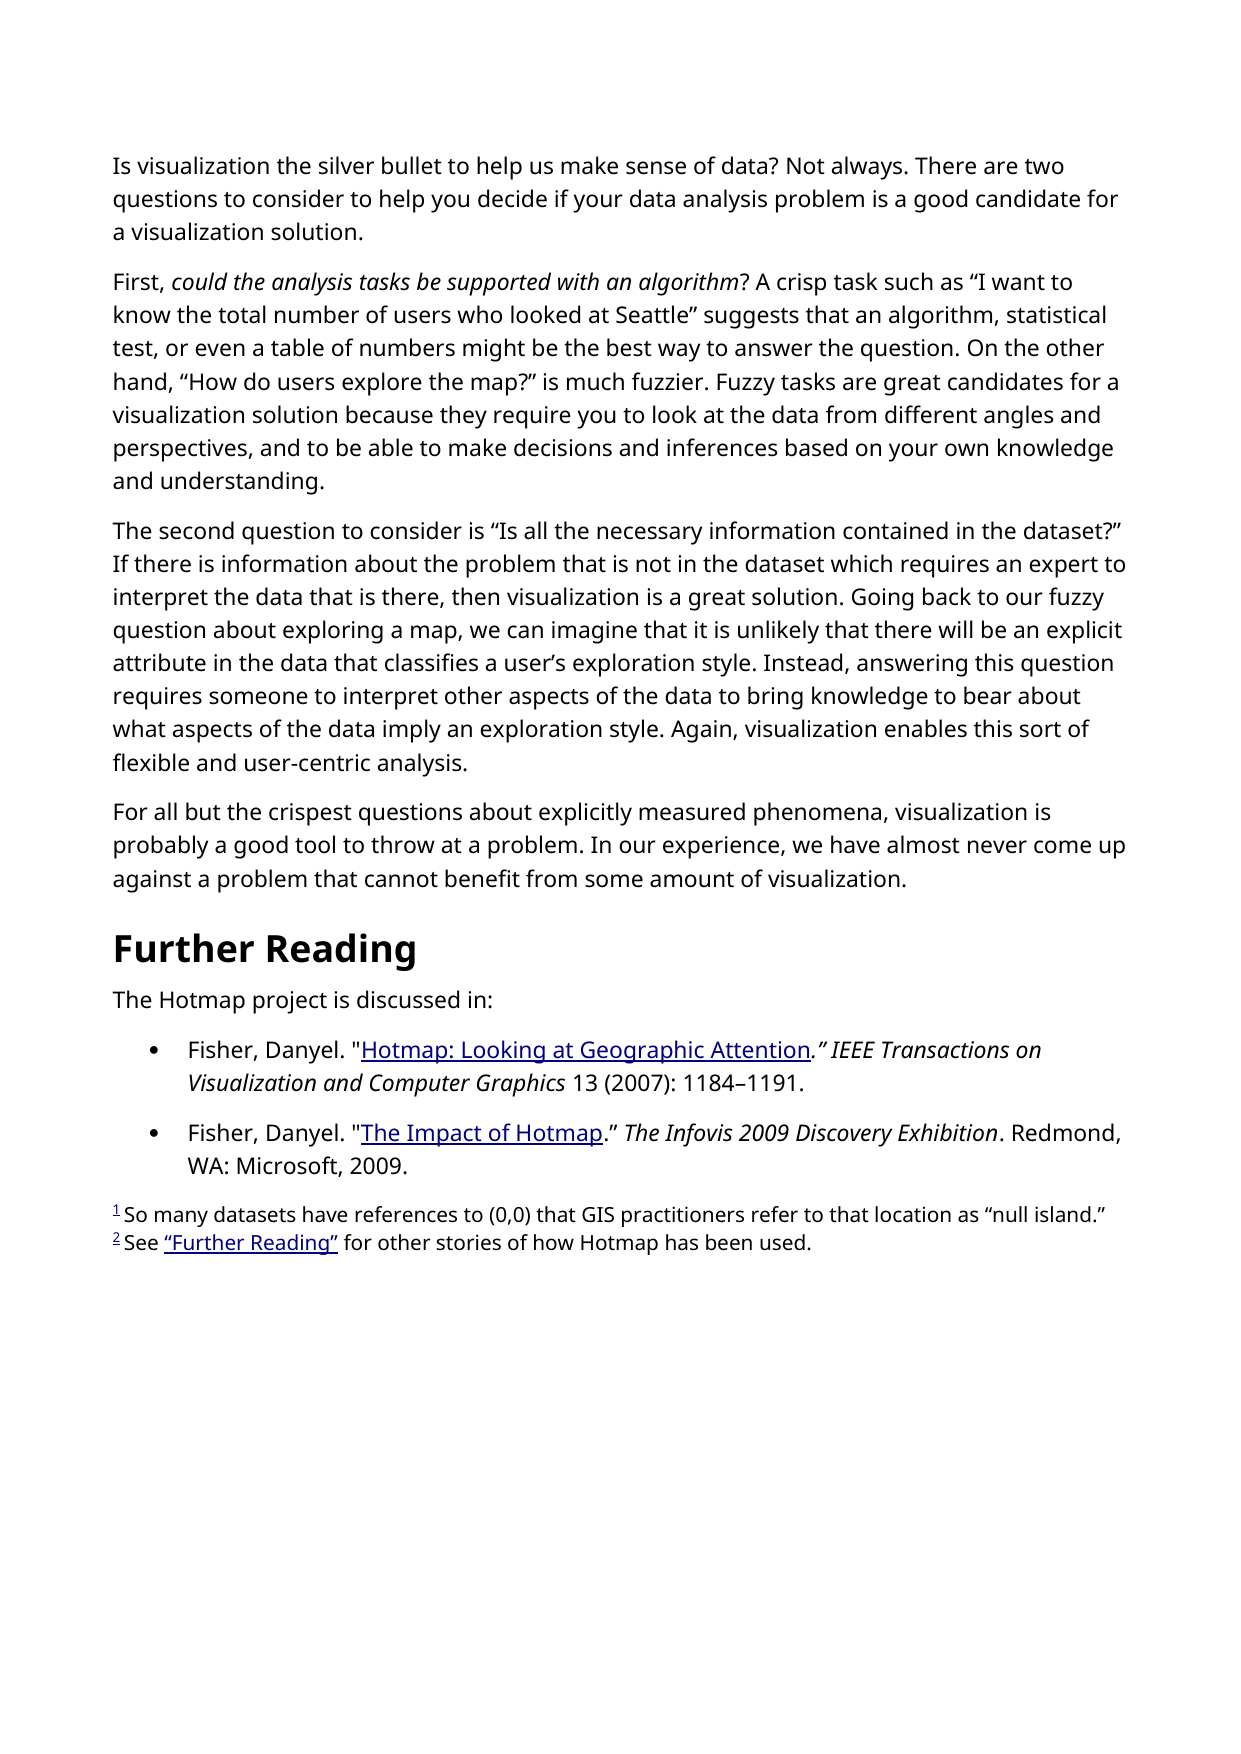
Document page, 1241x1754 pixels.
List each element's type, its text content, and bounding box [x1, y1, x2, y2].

text The Hotmap project is discussed in: [112, 984, 1128, 1015]
subtitle Further Reading [112, 923, 1128, 974]
list Fisher, Danyel. "Hotmap: Looking at Geographic Attention.” IEEE Transactions on Visualization and Computer Graphics 13 (2007): 1184–1191. [150, 1034, 1128, 1098]
text Is visualization the silver bullet to help us make sense of data? Not always. There are two questions to consider to help you decide if your data analysis problem is a good candidate for a visualization solution. [112, 150, 1128, 247]
text 2 See “Further Reading” for other stories of how Hotmap has been used. [812, 1228, 1128, 1257]
text The second question to consider is “Is all the necessary information contained in the dataset?” If there is information about the problem that is not in the dataset which requires an expert to interpret the data that is there, then visualization is a great solution. Going back to our fuzzy question about exploring a map, we can imagine that it is unlikely that there will be an explicit attribute in the data that classifies a user’s exploration style. Instead, answering this question requires someone to interpret other aspects of the data to bring knowledge to bear about what aspects of the data imply an exploration style. Again, visualization enables this sort of flexible and user-centric analysis. [112, 514, 1128, 778]
text First, could the analysis tasks be supported with an algorithm? A crisp task such as “I want to know the total number of users who looked at Seattle” suggests that an algorithm, statistical test, or even a table of numbers might be the best way to answer the question. On the other hand, “How do users explore the map?” is much fuzzier. Fuzzy tasks are great candidates for a visualization solution because they require you to look at the data from different angles and perspectives, and to be able to make decisions and inferences based on your own knowledge and understanding. [112, 266, 1128, 496]
text For all but the crispest questions about explicitly measured phenomena, visualization is probably a good tool to throw at a problem. In our experience, we have almost never come up against a problem that cannot benefit from some amount of visualization. [112, 796, 1128, 894]
list Fisher, Danyel. "The Impact of Hotmap.” The Infovis 2009 Discovery Exhibition. Redmond, WA: Microsoft, 2009. [150, 1117, 1128, 1181]
